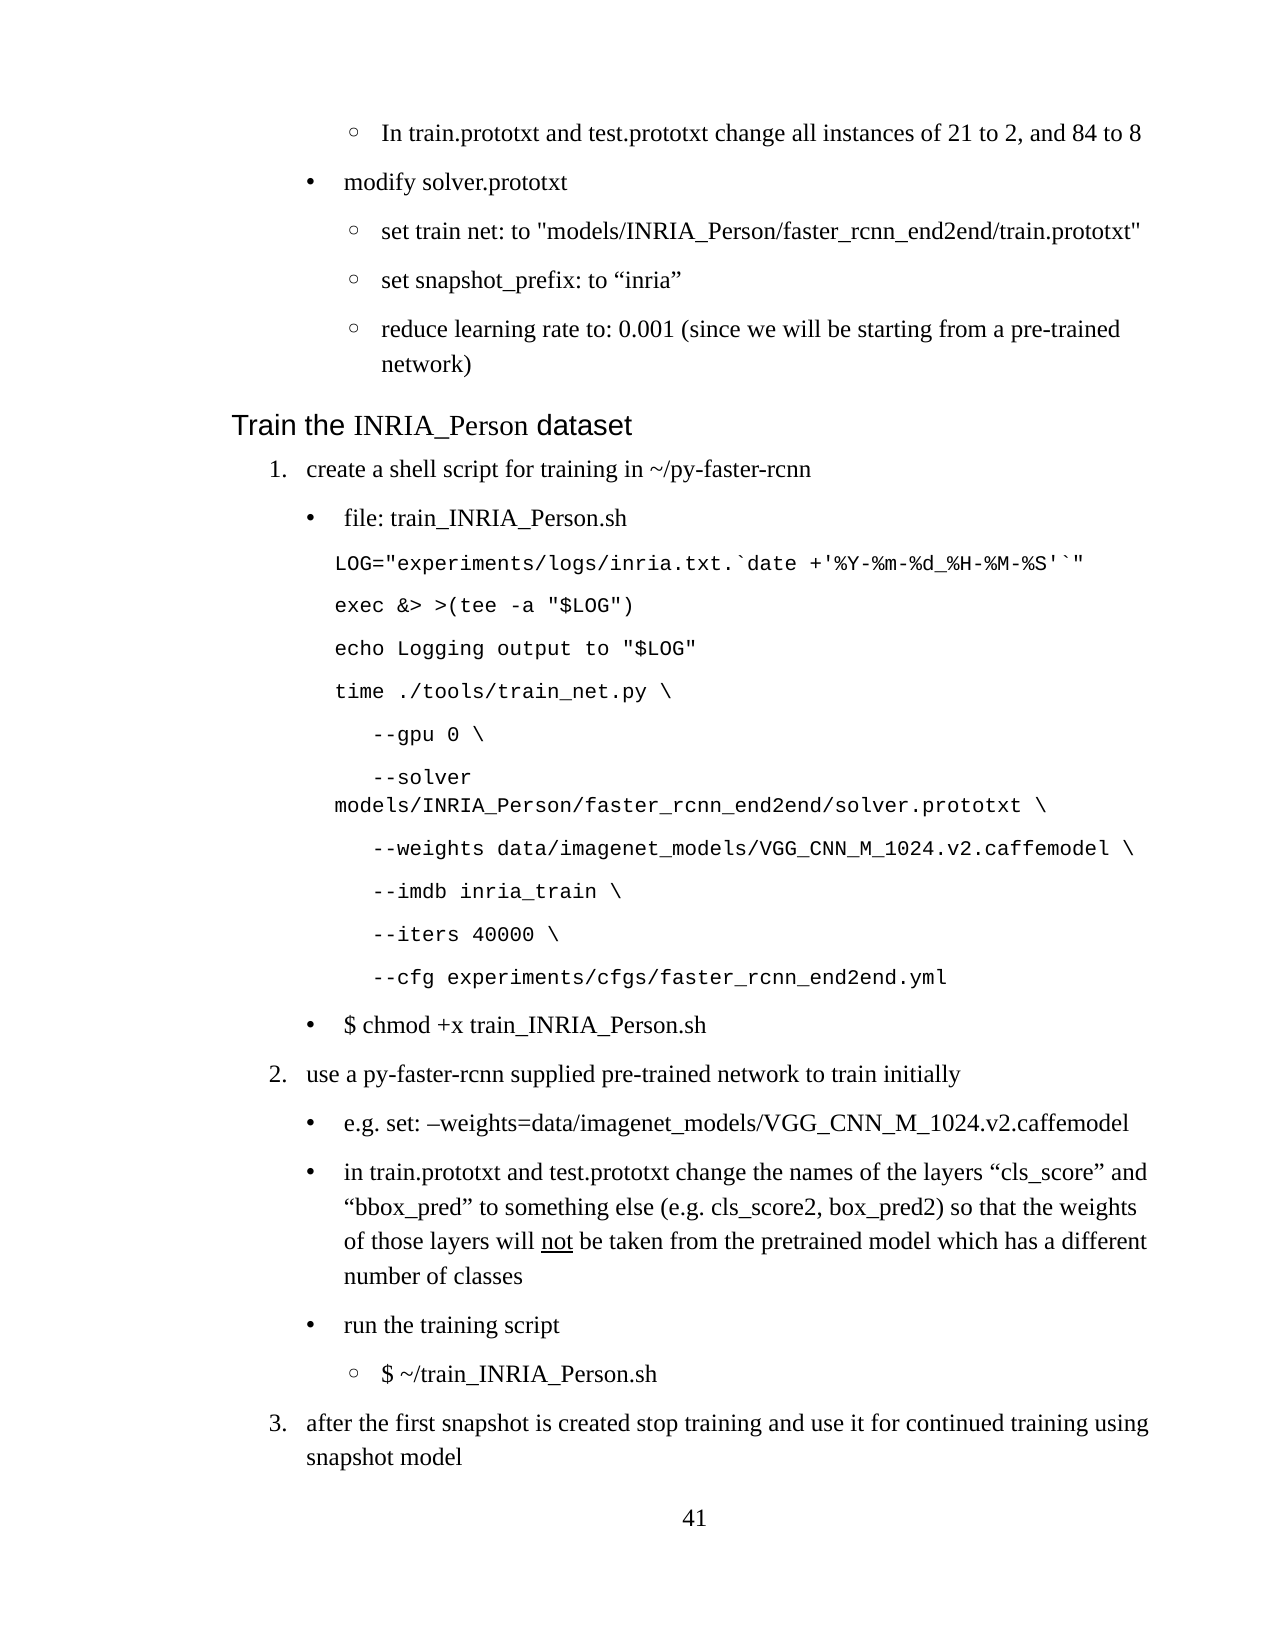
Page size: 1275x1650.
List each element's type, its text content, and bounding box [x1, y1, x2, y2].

list after the first snapshot is created stop training and use it for continued training using snapshot model [269, 1408, 1158, 1471]
list set train net: to "models/INRIA_Person/faster_rcnn_end2end/train.prototxt" [344, 216, 1158, 245]
text --iters 40000 \ [334, 924, 1158, 948]
text --weights data/imagenet_models/VGG_CNN_M_1024.v2.caffemodel \ [334, 838, 1158, 862]
text --cfg experiments/cfgs/faster_rcnn_end2end.yml [334, 967, 1158, 991]
list run the training script [306, 1310, 1158, 1338]
list reduce learning rate to: 0.001 (since we will be starting from a pre-trained network) [344, 314, 1158, 378]
text echo Logging output to "$LOG" [334, 638, 1158, 662]
text exec &> >(tee -a "$LOG") [334, 596, 1158, 619]
text --gpu 0 \ [334, 724, 1158, 748]
list $ ~/train_INRIA_Person.sh [344, 1359, 1158, 1388]
list modify solver.prototxt [306, 167, 1158, 196]
list e.g. set: –weights=data/imagenet_models/VGG_CNN_M_1024.v2.caffemodel [306, 1108, 1158, 1137]
list in train.prototxt and test.prototxt change the names of the layers “cls_score” and “bbox_pred” to something else (e.g. cls_score2, box_pred2) so that the weights of those layers will not be taken from the pretrained model which has a different number of classes [306, 1157, 1158, 1289]
text time ./tools/train_net.py \ [334, 681, 1158, 705]
list use a py-faster-rcnn supplied pre-trained network to train initially [269, 1059, 1158, 1088]
list $ chmod +x train_INRIA_Person.sh [306, 1010, 1158, 1039]
subtitle Train the INRIA_Person dataset [231, 408, 1158, 442]
list file: train_INRIA_Person.sh [306, 503, 1158, 532]
list create a shell script for training in ~/py-faster-rcnn [269, 454, 1158, 483]
text LOG="experiments/logs/inria.txt.`date +'%Y-%m-%d_%H-%M-%S'`" [334, 553, 1158, 576]
list set snapshot_prefix: to “inria” [344, 265, 1158, 294]
list In train.prototxt and test.prototxt change all instances of 21 to 2, and 84 to 8 [344, 118, 1158, 147]
text --imdb inria_train \ [334, 881, 1158, 905]
text --solver models/INRIA_Person/faster_rcnn_end2end/solver.prototxt \ [334, 767, 1158, 819]
